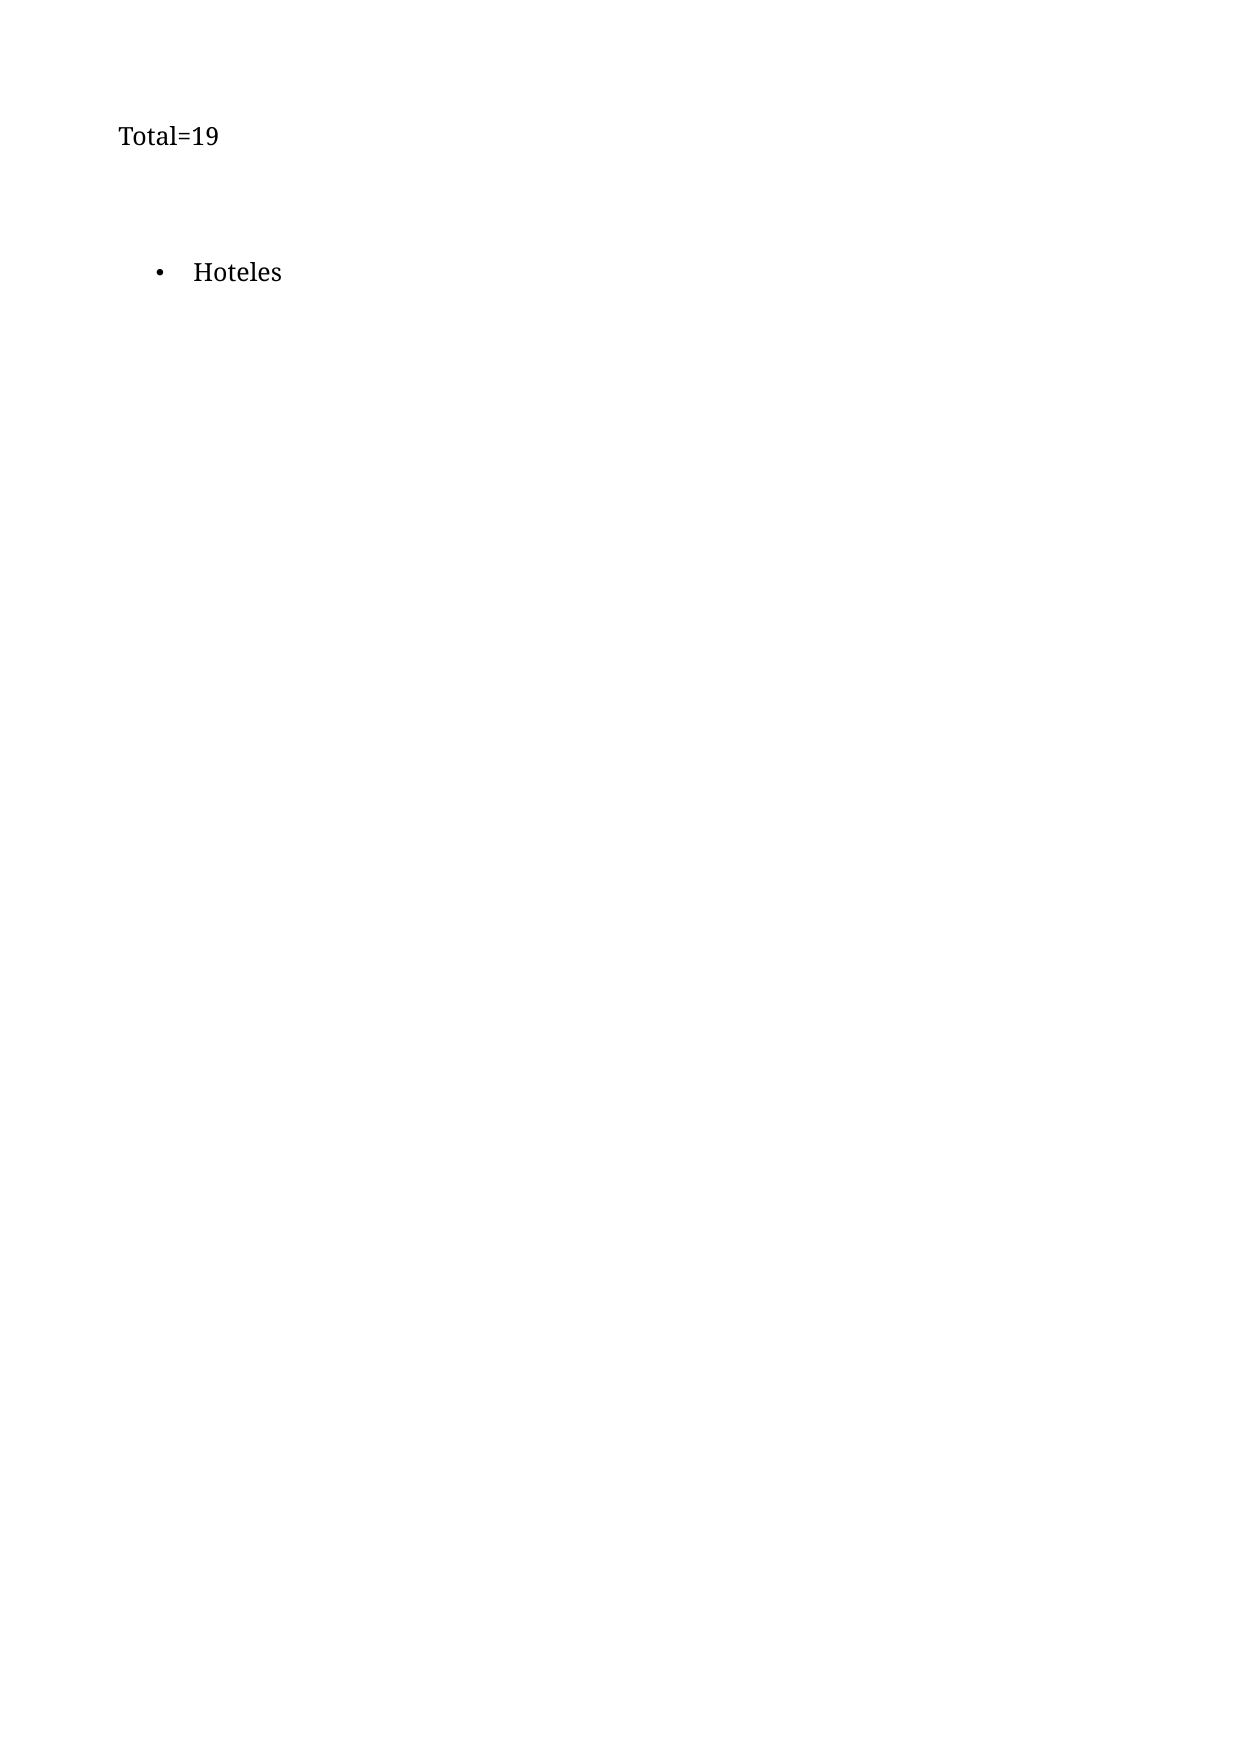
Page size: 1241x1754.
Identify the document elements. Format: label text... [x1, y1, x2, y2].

list Hoteles [156, 254, 1122, 288]
text Total=19 [118, 118, 1122, 152]
